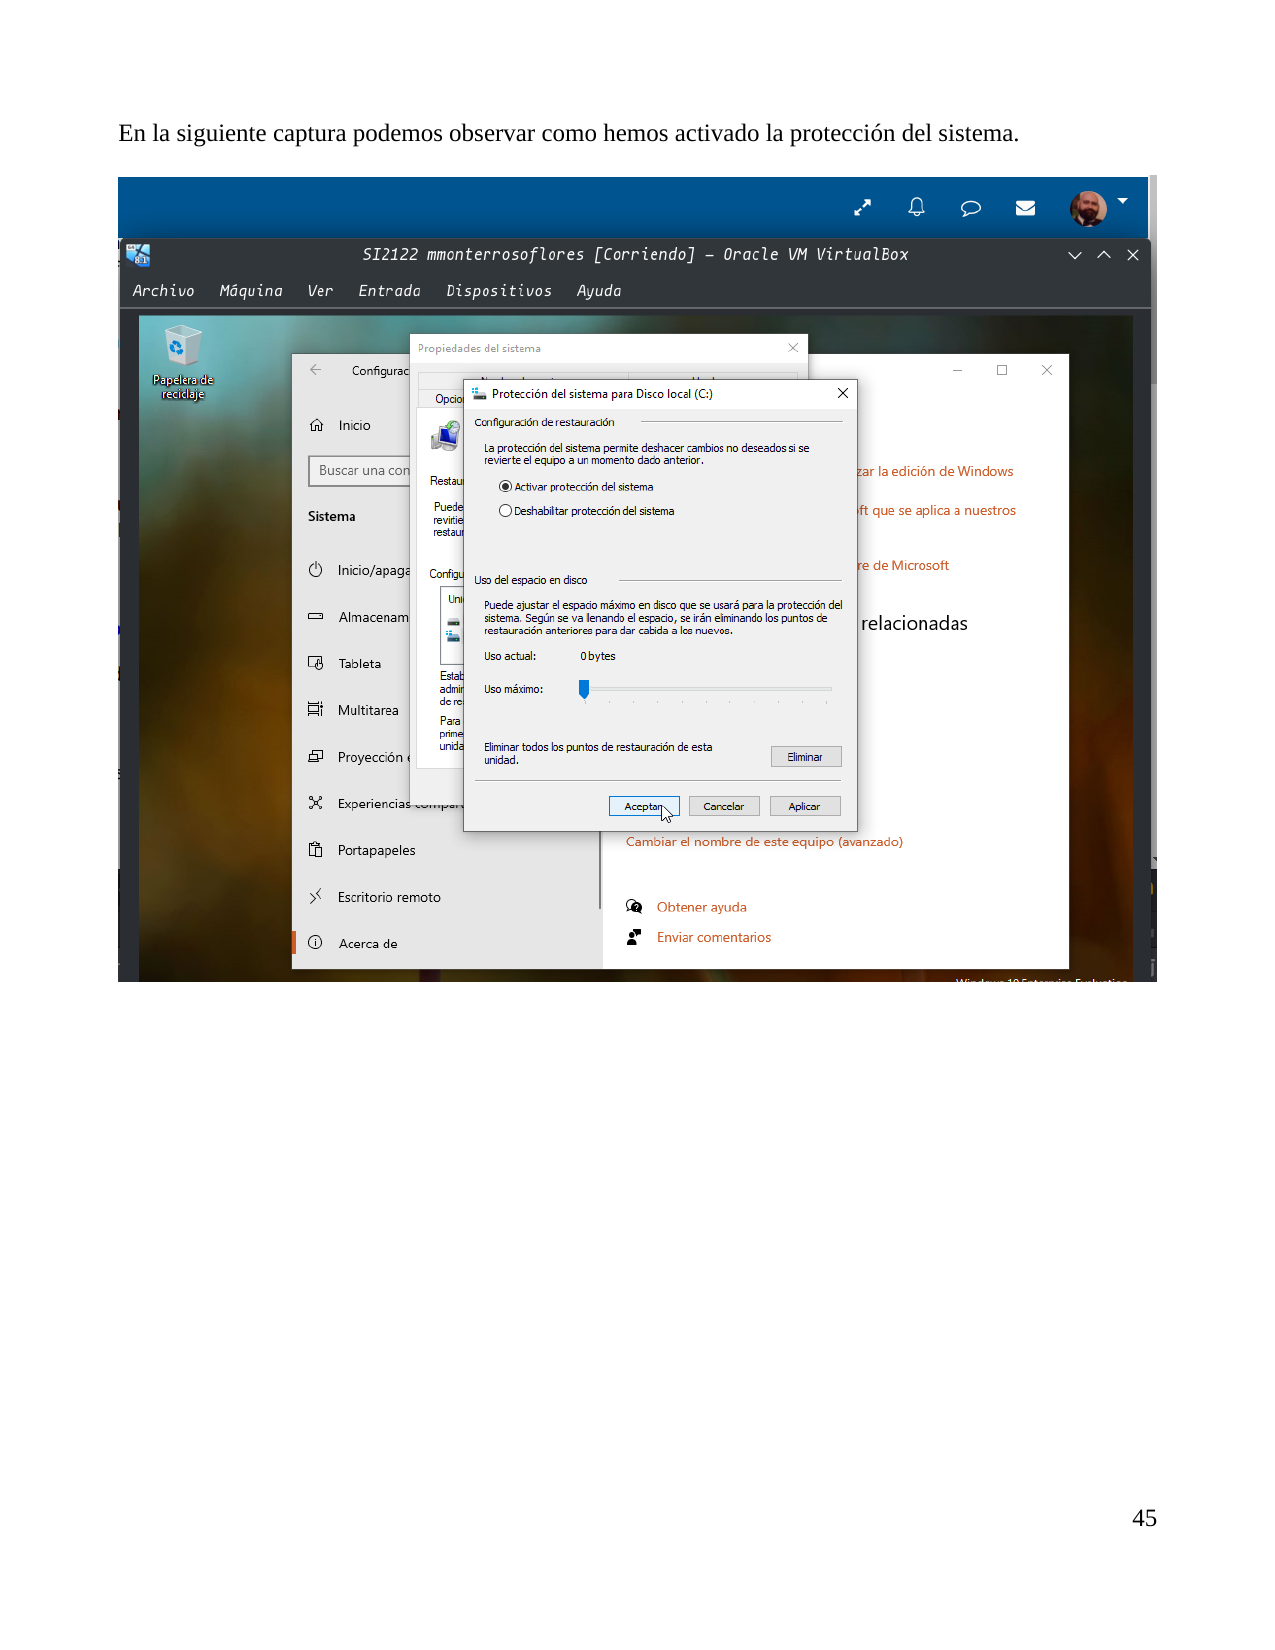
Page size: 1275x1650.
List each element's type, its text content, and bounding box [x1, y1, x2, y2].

picture [118, 175, 1157, 982]
table_header [118, 982, 1157, 1010]
text En la siguiente captura podemos observar como hemos activado la protección del sistema. [118, 118, 1157, 147]
